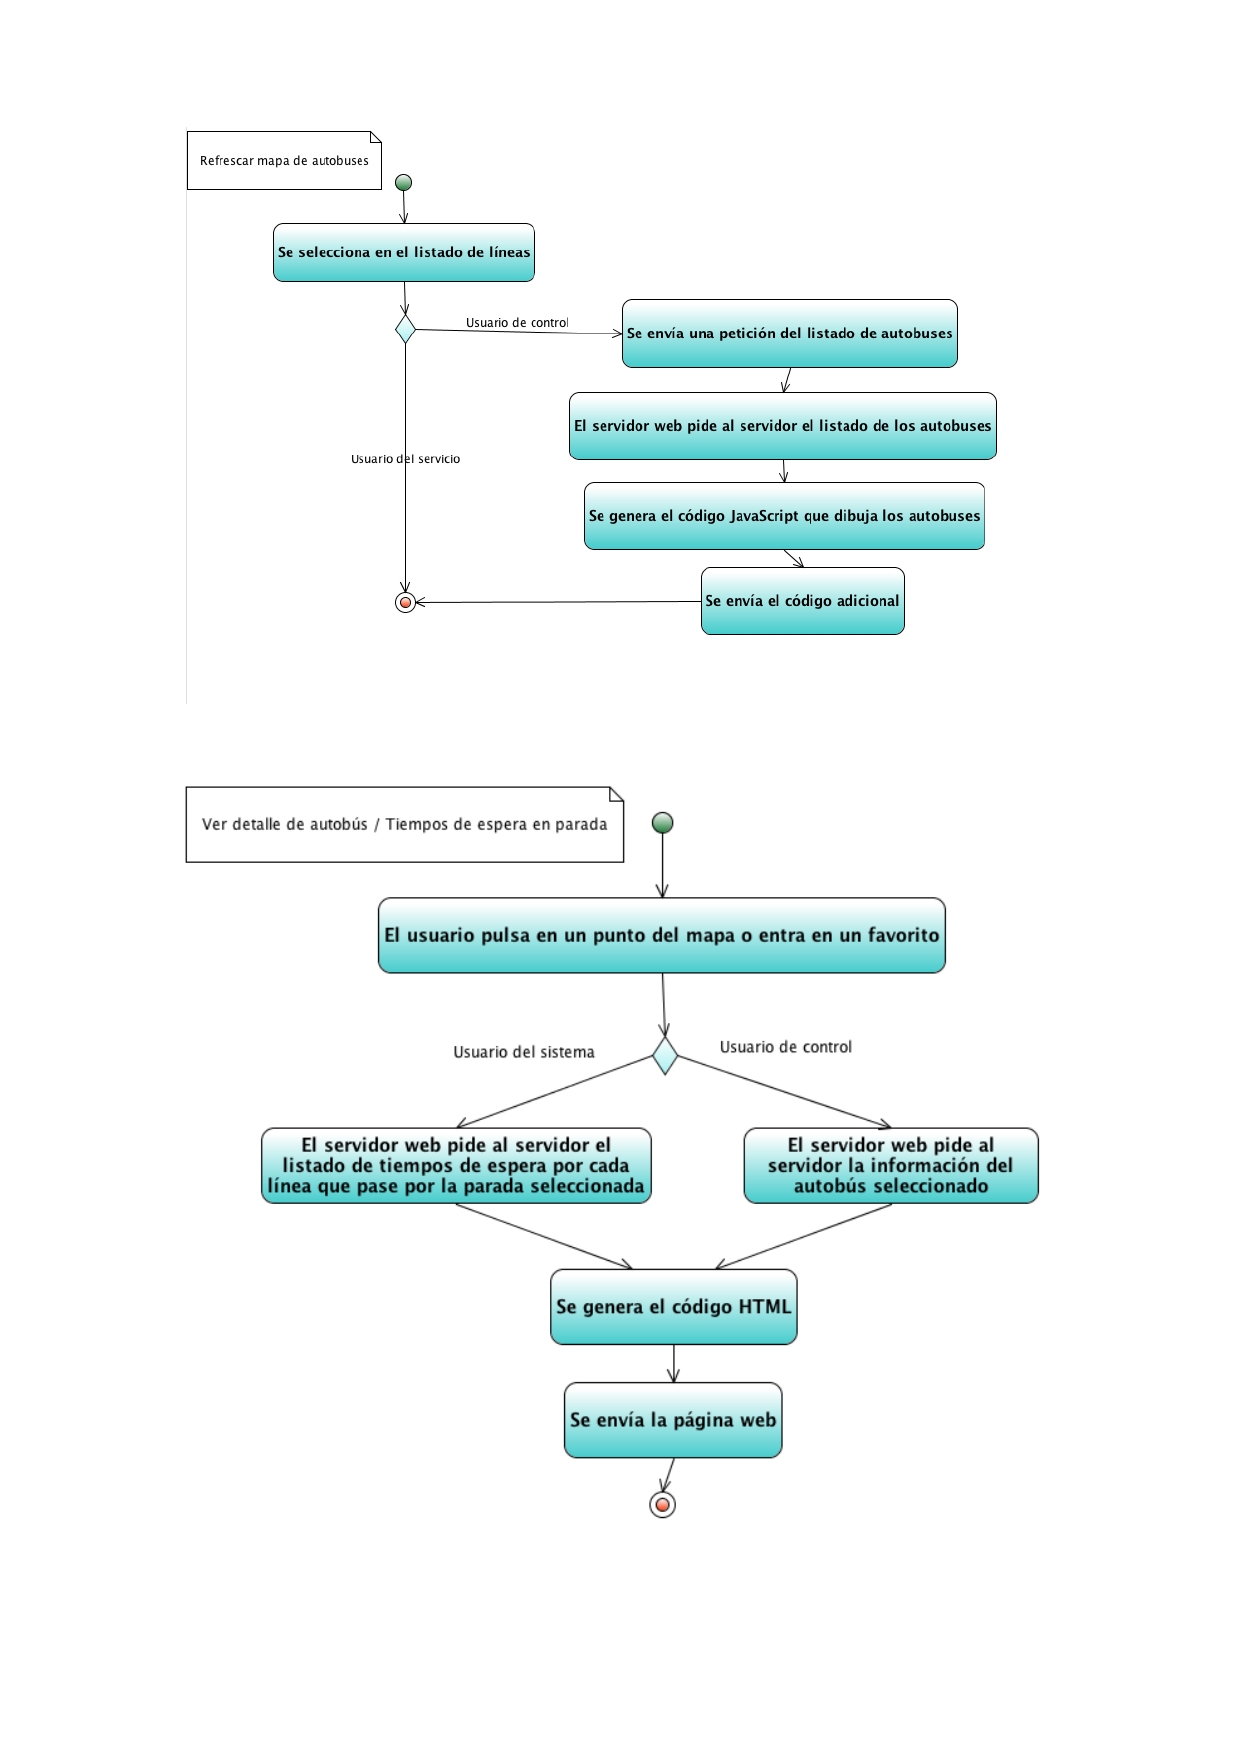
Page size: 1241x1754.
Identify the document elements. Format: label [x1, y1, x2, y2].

picture [177, 779, 1063, 1545]
picture [186, 127, 1054, 704]
